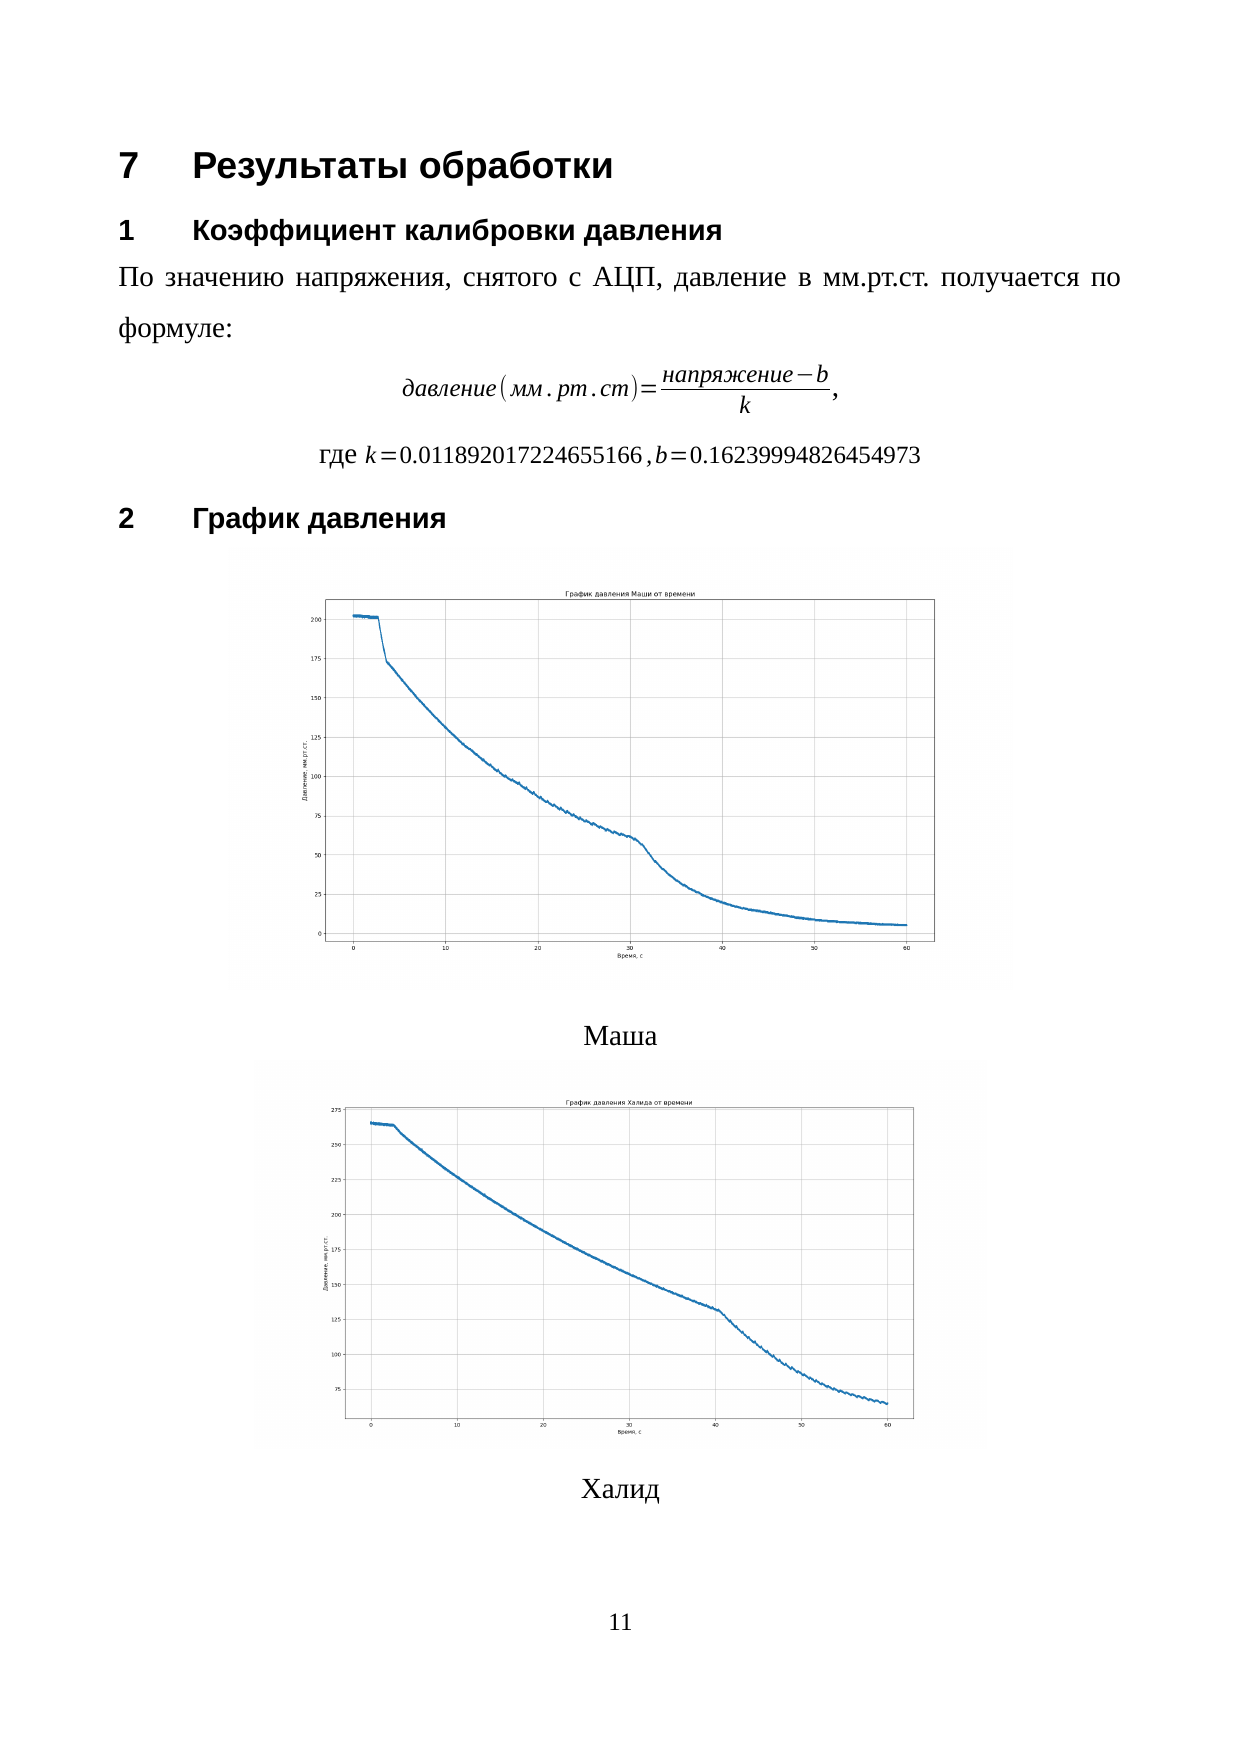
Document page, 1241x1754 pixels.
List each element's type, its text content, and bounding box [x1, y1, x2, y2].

text где [118, 436, 1122, 469]
subtitle График давления [118, 501, 1122, 534]
subtitle Результаты обработки [118, 143, 1122, 186]
subtitle Коэффициент калибровки давления [118, 213, 1122, 247]
picture [227, 547, 1013, 990]
text Маша [118, 547, 1122, 1052]
text , [118, 360, 1122, 419]
picture [253, 1060, 987, 1449]
text По значению напряжения, снятого с АЦП, давление в мм.рт.ст. получается по формуле: [118, 259, 1122, 343]
text Халид [118, 1471, 1122, 1505]
